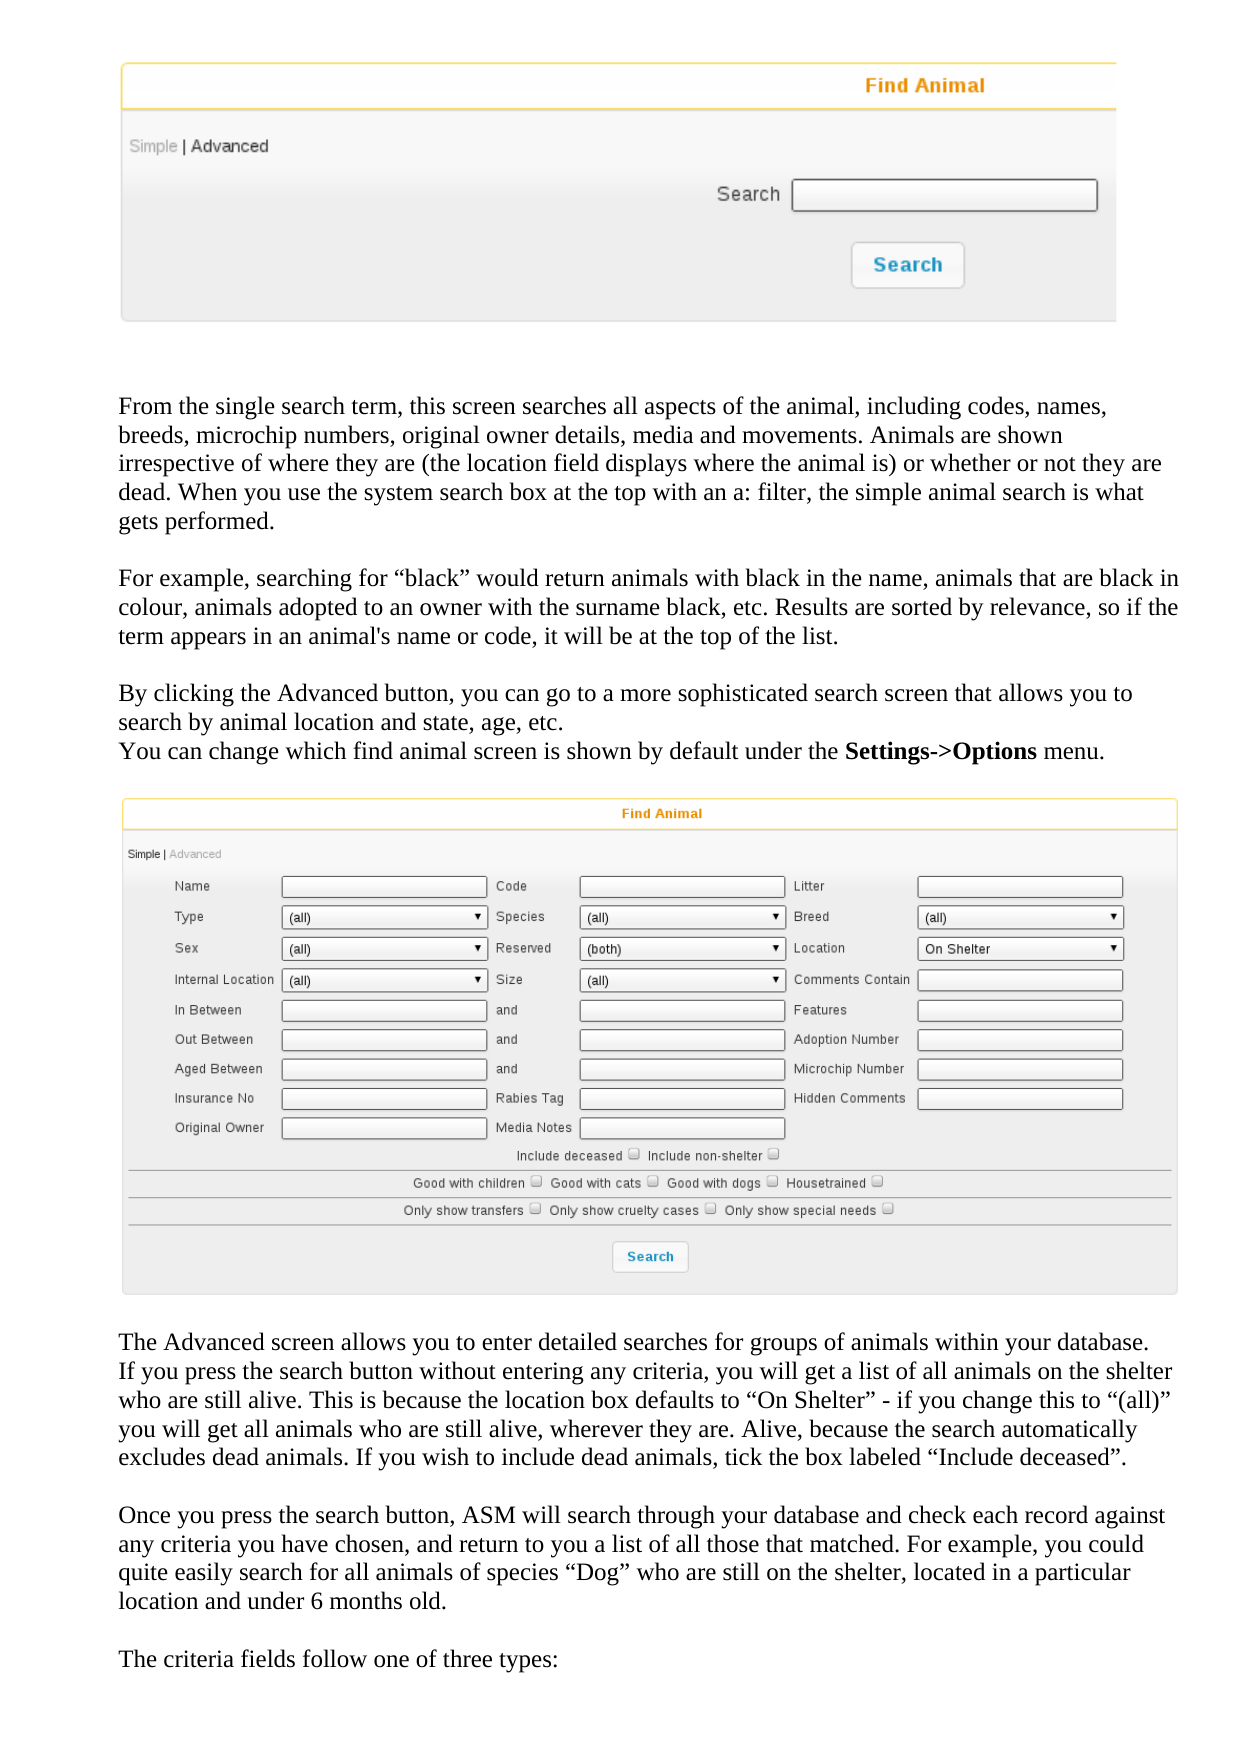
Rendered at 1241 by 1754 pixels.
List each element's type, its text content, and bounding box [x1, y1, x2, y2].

text You can change which find animal screen is shown by default under the Settings->Options menu. [118, 736, 1181, 765]
text The criteria fields follow one of three types: [118, 1644, 1181, 1672]
text By clicking the Advanced button, you can go to a more sophisticated search screen that allows you to search by animal location and state, age, etc. [118, 678, 1181, 736]
text If you press the search button without entering any criteria, you will get a list of all animals on the shelter who are still alive. This is because the location box defaults to “On Shelter” - if you change this to “(all)” you will get all animals who are still alive, wherever they are. Alive, because the search automatically excludes dead animals. If you wish to include dead animals, tick the box labeled “Include deceased”. [118, 1356, 1181, 1471]
text Once you press the search button, ASM will search through your database and check each record against any criteria you have chosen, and return to you a list of all those that matched. For example, you could quite easily search for all animals of species “Dog” who are still on the shelter, located in a particular location and under 6 months old. [118, 1500, 1181, 1615]
text For example, searching for “black” would return animals with black in the name, animals that are black in colour, animals adopted to an owner with the surname black, etc. Results are sorted by relevance, so if the term appears in an animal's name or code, it will be at the top of the list. [118, 563, 1181, 650]
text From the single search term, this screen searches all aspects of the animal, including codes, names, breeds, microchip numbers, original owner details, media and movements. Animals are shown irrespective of where they are (the location field displays where the animal is) or whether or not they are dead. When you use the system search box at the top with an a: filter, the simple animal search is what gets performed. [118, 391, 1181, 535]
picture [118, 793, 1182, 1299]
picture [118, 59, 1117, 363]
text The Advanced screen allows you to enter detailed searches for groups of animals within your database. [118, 1327, 1181, 1356]
